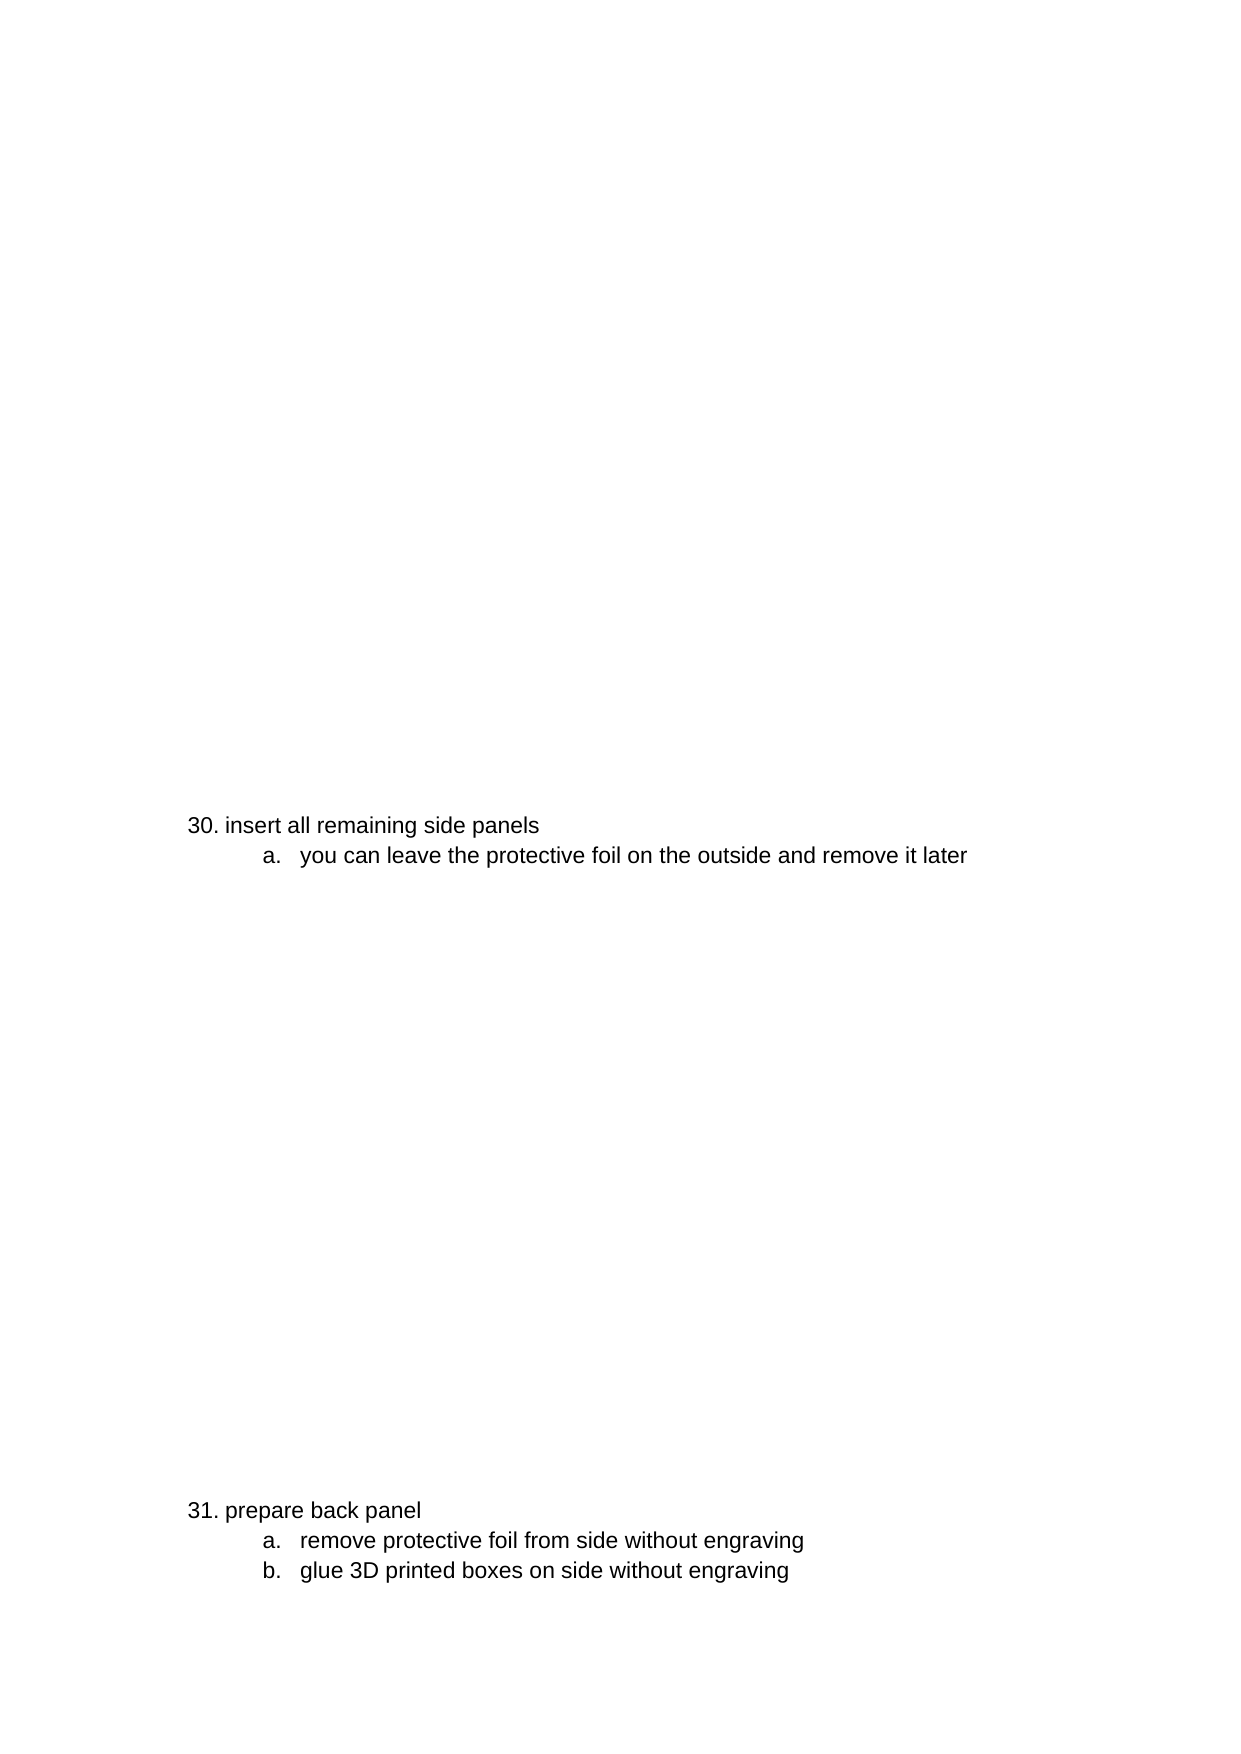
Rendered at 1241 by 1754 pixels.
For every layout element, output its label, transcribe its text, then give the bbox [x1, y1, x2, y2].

list prepare back panel [187, 1497, 1090, 1523]
list glue 3D printed boxes on side without engraving [262, 1557, 1090, 1583]
list you can leave the protective foil on the outside and remove it later [262, 842, 1090, 869]
list insert all remaining side panels [187, 812, 1090, 838]
list remove protective foil from side without engraving [262, 1527, 1090, 1553]
